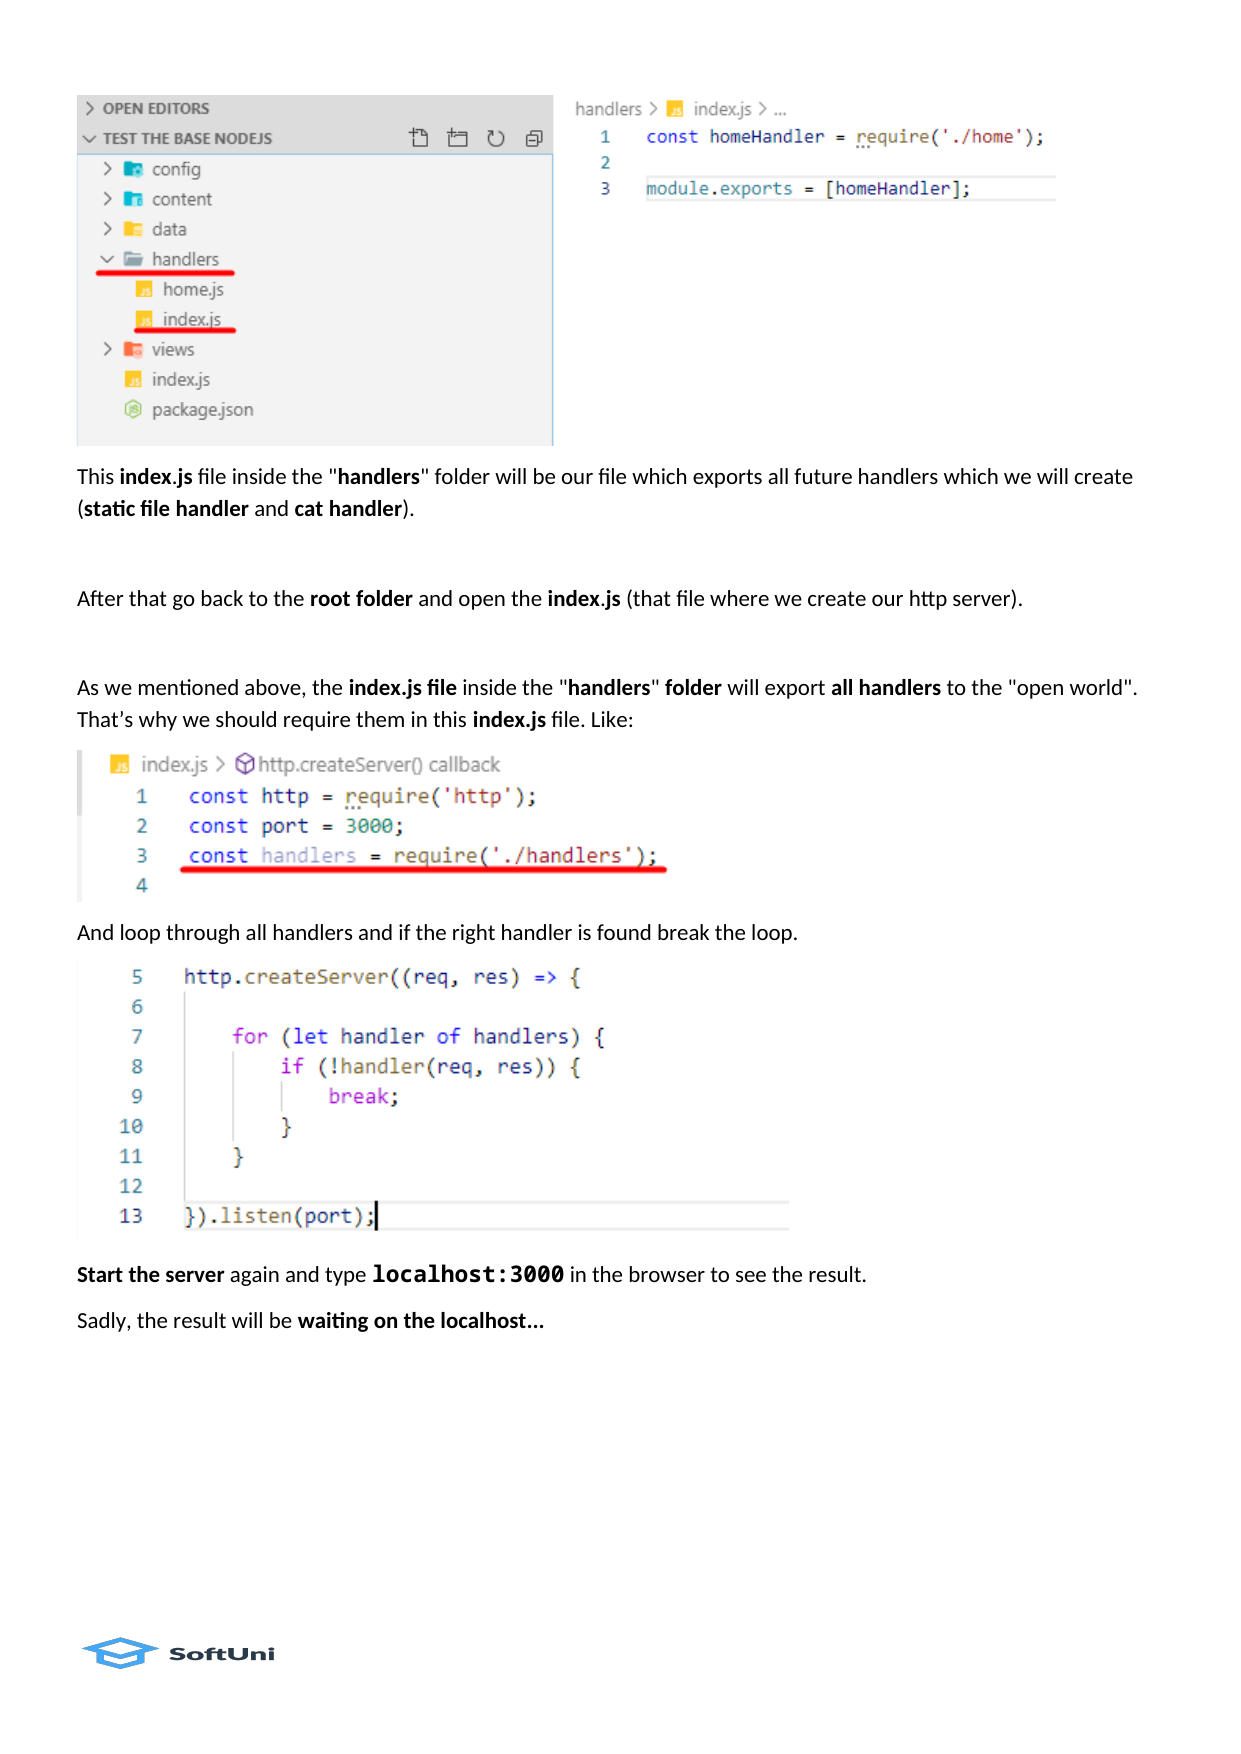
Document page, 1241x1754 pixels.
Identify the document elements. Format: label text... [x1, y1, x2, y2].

text Start the server again and type localhost:3000 in the browser to see the result. [77, 1258, 1163, 1289]
picture [76, 963, 790, 1242]
picture [75, 1635, 281, 1672]
picture [76, 95, 1057, 446]
list And loop through all handlers and if the right handler is found break the loop. [77, 918, 1163, 946]
text Sadly, the result will be waiting on the localhost... [77, 1306, 1163, 1334]
picture [76, 750, 762, 902]
list After that go back to the root folder and open the index.js (that file where we create our http server). [77, 584, 1163, 612]
list As we mentioned above, the index.js file inside the "handlers" folder will export all handlers to the "open world". That’s why we should require them in this index.js file. Like: [77, 673, 1163, 733]
list This index.js file inside the "handlers" folder will be our file which exports all future handlers which we will create (static file handler and cat handler). [77, 462, 1163, 522]
